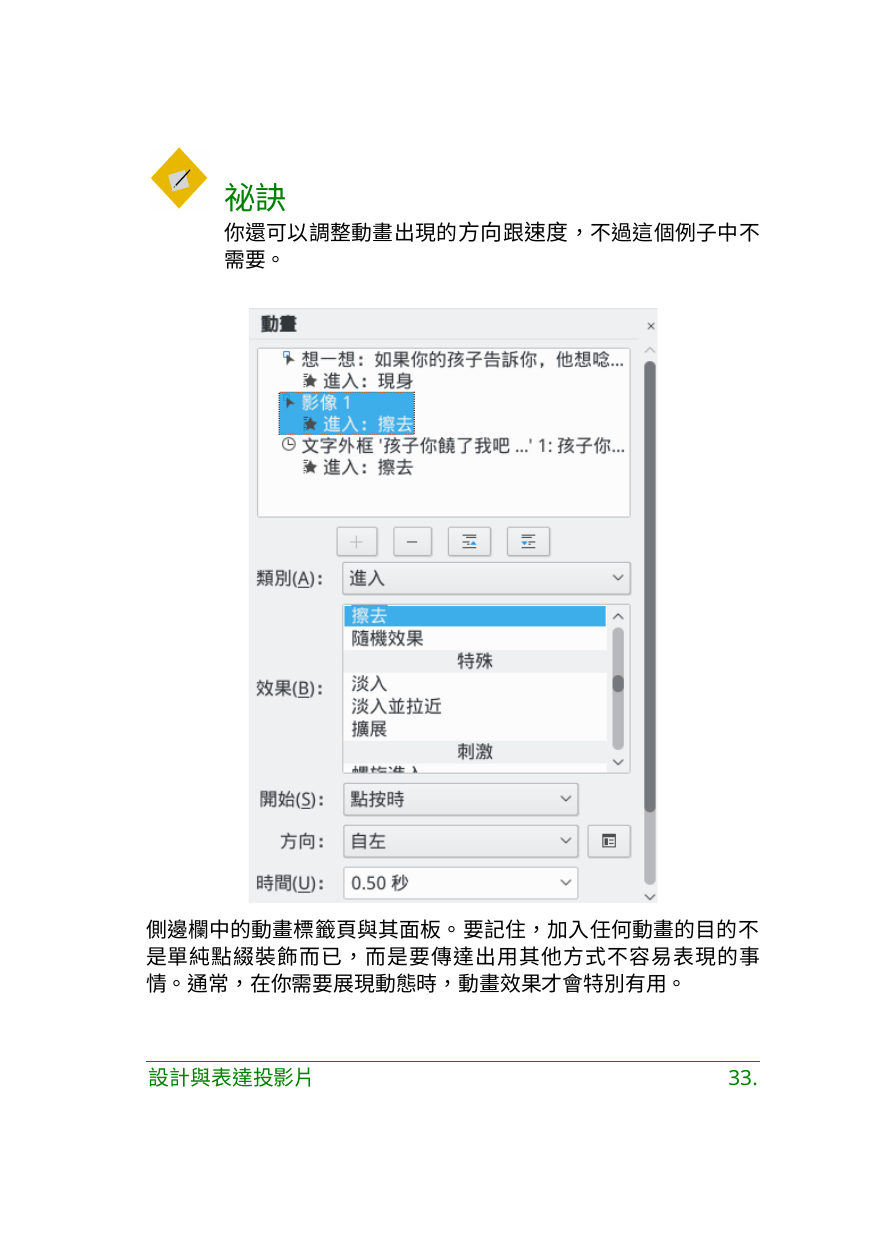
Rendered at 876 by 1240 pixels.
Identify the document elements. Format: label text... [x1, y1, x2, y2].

picture [146, 146, 210, 210]
list 祕訣 [146, 146, 760, 218]
table_cell 側邊欄中的動畫標籤頁與其面板。要記住，加入任何動畫的目的不是單純點綴裝飾而已，而是要傳達出用其他方式不容易表現的事情。通常，在你需要展現動態時，動畫效果才會特別有用。 [146, 908, 760, 997]
table_header [146, 304, 760, 908]
picture [248, 308, 658, 903]
text 你還可以調整動畫出現的方向跟速度，不過這個例子中不需要。 [224, 218, 760, 272]
